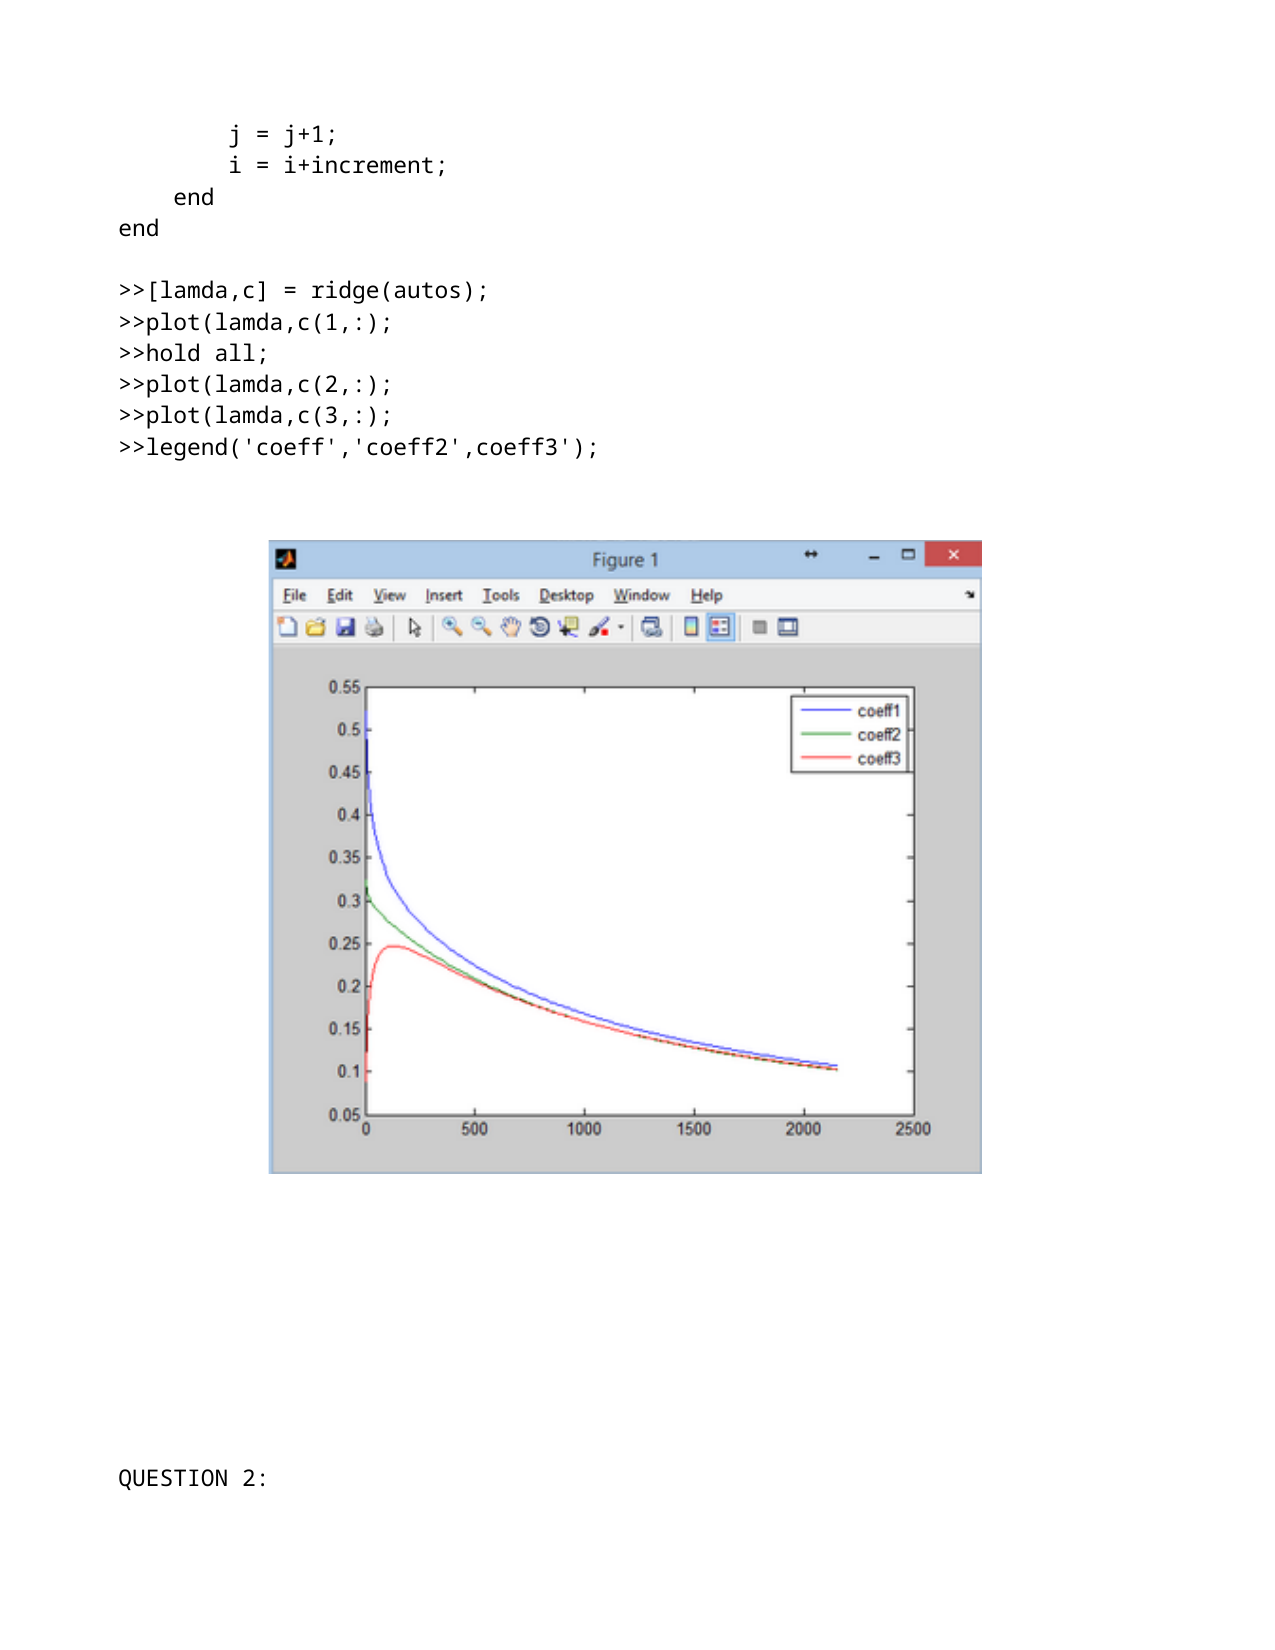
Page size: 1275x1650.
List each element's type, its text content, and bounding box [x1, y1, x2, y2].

picture [268, 540, 982, 1174]
text j = j+1; [118, 118, 1157, 149]
text >>plot(lamda,c(1,:); [118, 306, 1157, 337]
text end [118, 181, 1157, 212]
text i = i+increment; [118, 149, 1157, 181]
text end [118, 212, 1157, 243]
text >>plot(lamda,c(3,:); [118, 399, 1157, 431]
text >>hold all; [118, 337, 1157, 368]
text >>[lamda,c] = ridge(autos); [118, 274, 1157, 306]
text >>plot(lamda,c(2,:); [118, 368, 1157, 399]
text >>legend('coeff','coeff2',coeff3'); [118, 431, 1157, 462]
text QUESTION 2: [118, 1462, 1157, 1493]
